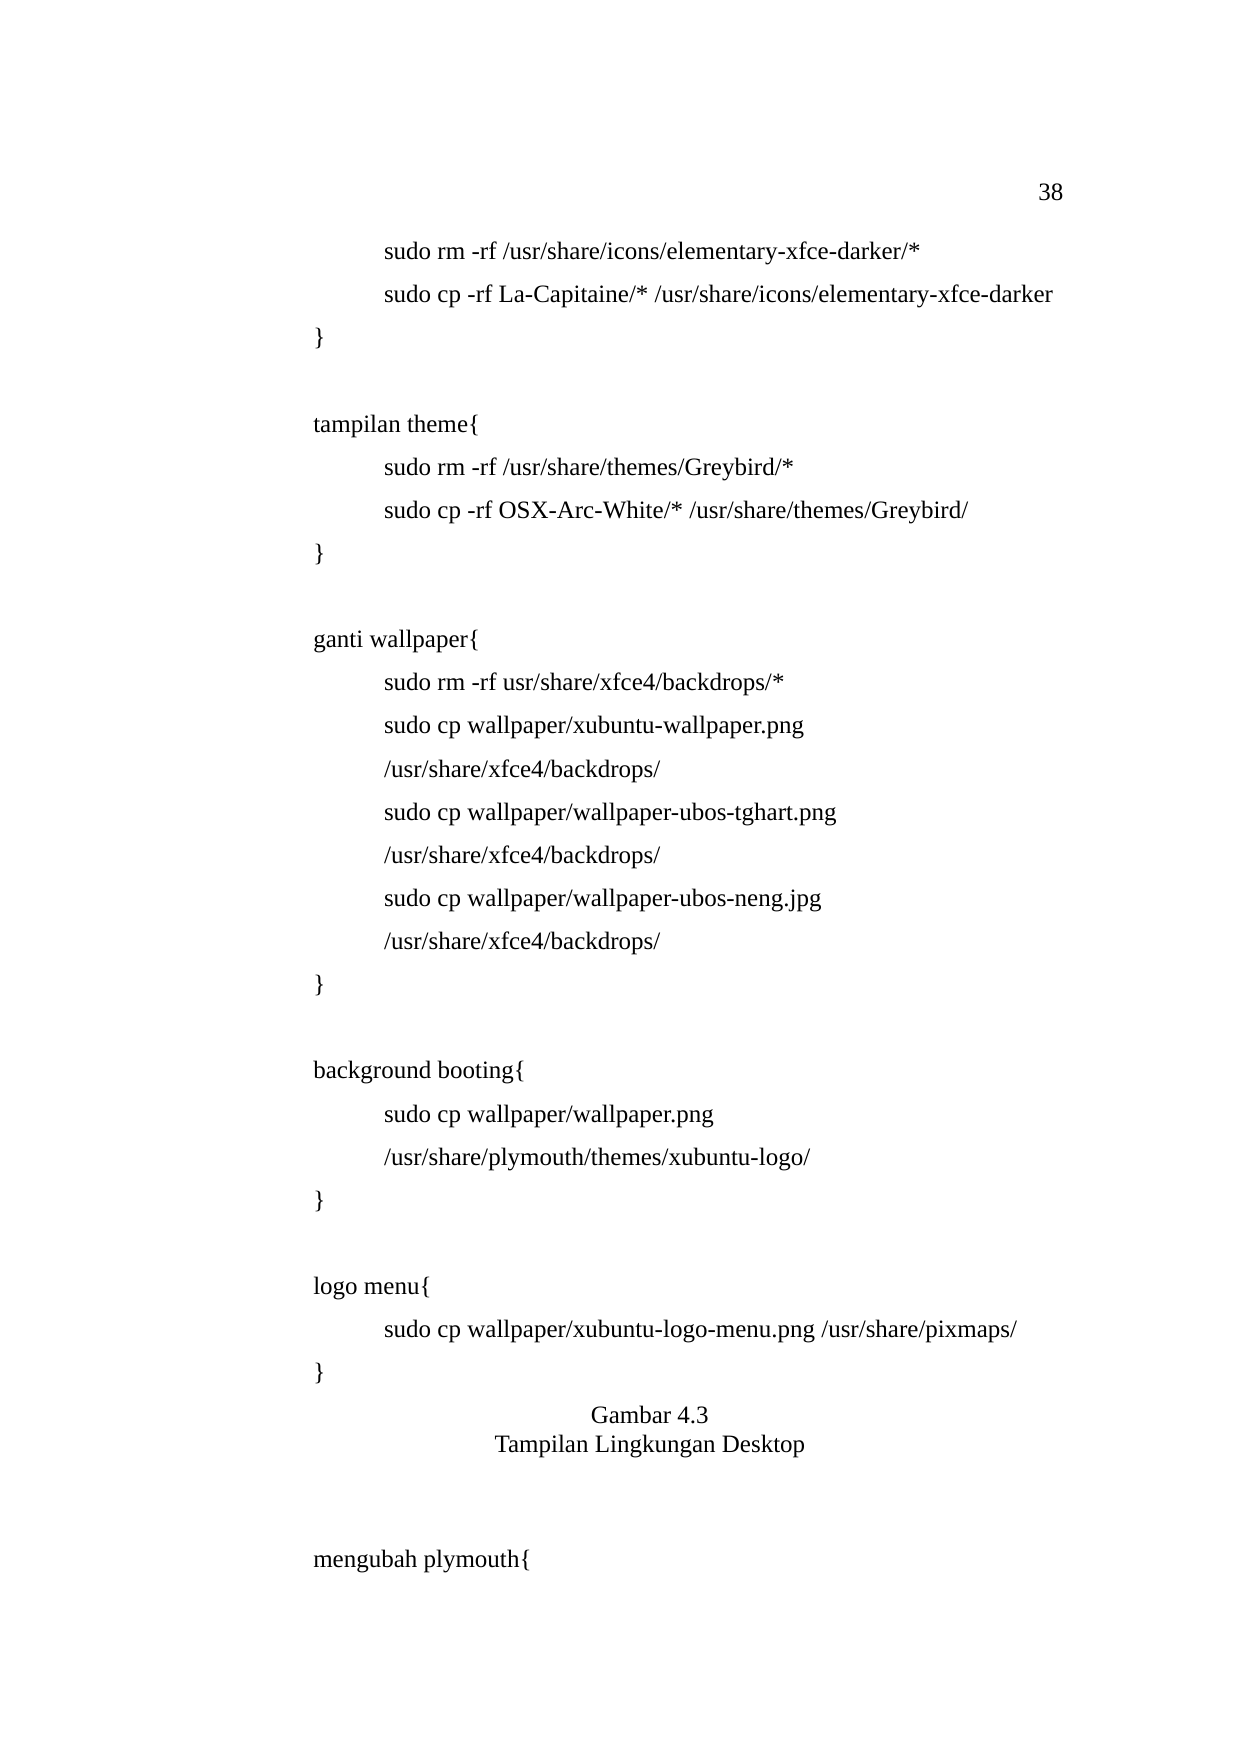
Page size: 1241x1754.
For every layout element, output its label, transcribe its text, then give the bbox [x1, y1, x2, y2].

text Tampilan Lingkungan Desktop [236, 1429, 1063, 1458]
text mengubah plymouth{ [313, 1544, 1063, 1573]
text ganti wallpaper{ [313, 624, 1063, 653]
text sudo cp wallpaper/wallpaper-ubos-tghart.png /usr/share/xfce4/backdrops/ [384, 797, 1063, 869]
text Gambar 4.3 [236, 1401, 1063, 1429]
text sudo cp -rf OSX-Arc-White/* /usr/share/themes/Greybird/ [384, 495, 1063, 524]
text sudo cp wallpaper/xubuntu-wallpaper.png /usr/share/xfce4/backdrops/ [384, 711, 1063, 782]
text } [313, 538, 1063, 567]
text sudo rm -rf /usr/share/icons/elementary-xfce-darker/* [384, 236, 1063, 265]
text sudo cp wallpaper/xubuntu-logo-menu.png /usr/share/pixmaps/ [384, 1314, 1063, 1343]
text } [313, 969, 1063, 998]
text } [313, 322, 1063, 351]
text background booting{ [313, 1056, 1063, 1084]
text } [313, 1357, 1063, 1386]
text tampilan theme{ [313, 409, 1063, 437]
text logo menu{ [313, 1271, 1063, 1300]
text sudo rm -rf /usr/share/themes/Greybird/* [384, 452, 1063, 481]
text sudo cp wallpaper/wallpaper.png /usr/share/plymouth/themes/xubuntu-logo/ [384, 1099, 1063, 1171]
text sudo rm -rf usr/share/xfce4/backdrops/* [384, 667, 1063, 696]
text sudo cp wallpaper/wallpaper-ubos-neng.jpg /usr/share/xfce4/backdrops/ [384, 883, 1063, 955]
text sudo cp -rf La-Capitaine/* /usr/share/icons/elementary-xfce-darker [384, 279, 1063, 308]
text } [313, 1185, 1063, 1214]
